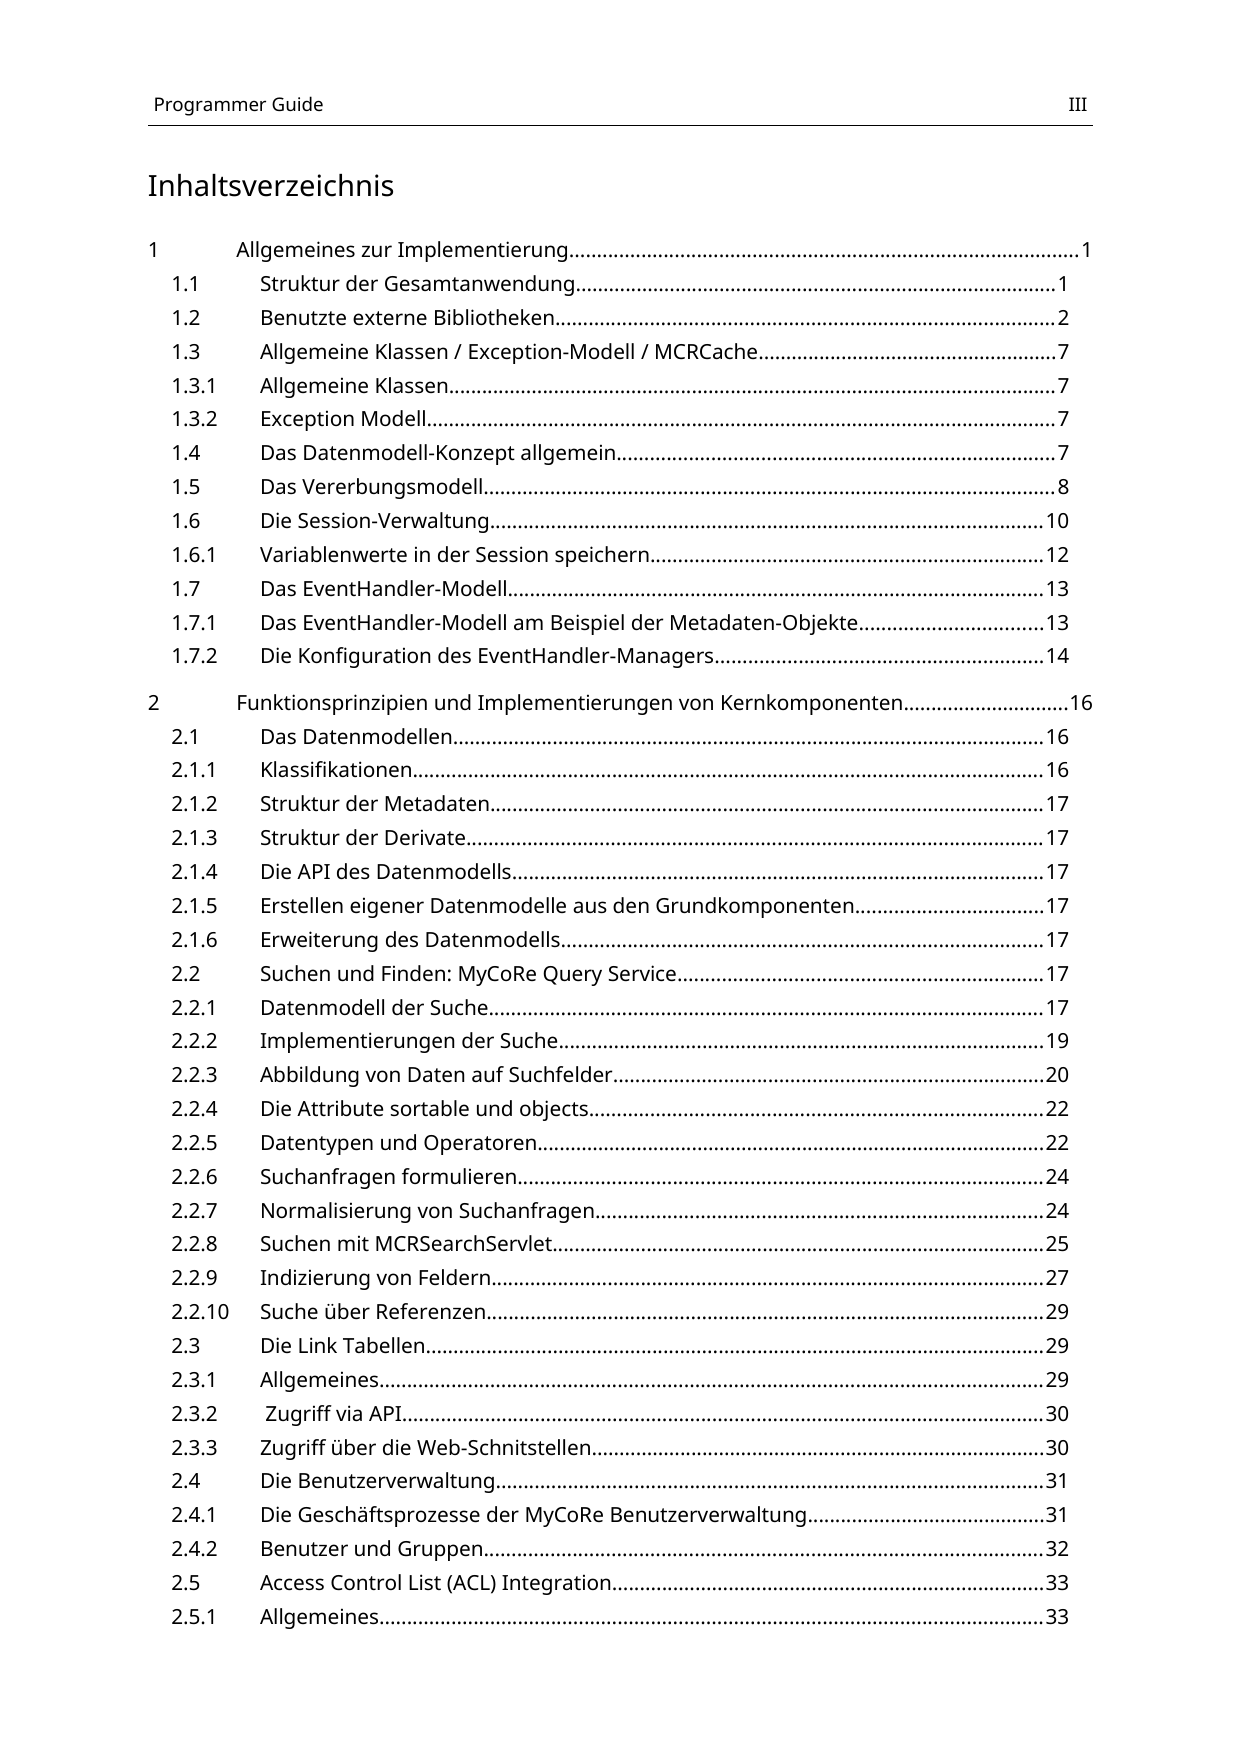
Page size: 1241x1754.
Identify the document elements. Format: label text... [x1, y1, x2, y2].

text 1.7.2 Die Konfiguration des EventHandler-Managers 14 [171, 642, 1069, 670]
text 2.4 Die Benutzerverwaltung 31 [171, 1467, 1069, 1495]
text 1.3.2 Exception Modell 7 [171, 404, 1069, 433]
text 2.2.3 Abbildung von Daten auf Suchfelder 20 [171, 1060, 1069, 1088]
text 2.4.1 Die Geschäftsprozesse der MyCoRe Benutzerverwaltung 31 [171, 1500, 1069, 1529]
text Inhaltsverzeichnis [148, 165, 1093, 204]
text 1 Allgemeines zur Implementierung 1 [148, 235, 1093, 263]
text 1.2 Benutzte externe Bibliotheken 2 [171, 303, 1069, 331]
text 2.2.4 Die Attribute sortable und objects 22 [171, 1094, 1069, 1122]
text 1.7 Das EventHandler-Modell 13 [171, 574, 1069, 602]
text 2.3.1 Allgemeines 29 [171, 1365, 1069, 1393]
text 2.5.1 Allgemeines 33 [171, 1602, 1069, 1630]
text 2.3 Die Link Tabellen 29 [171, 1331, 1069, 1359]
text 2.3.2 Zugriff via API 30 [171, 1399, 1069, 1427]
text 2.2.2 Implementierungen der Suche 19 [171, 1026, 1069, 1055]
text 2.5 Access Control List (ACL) Integration 33 [171, 1568, 1069, 1596]
text 2.3.3 Zugriff über die Web-Schnitstellen 30 [171, 1433, 1069, 1461]
text 1.5 Das Vererbungsmodell 8 [171, 472, 1069, 501]
text 2 Funktionsprinzipien und Implementierungen von Kernkomponenten 16 [148, 688, 1093, 716]
text 2.2.6 Suchanfragen formulieren 24 [171, 1162, 1069, 1190]
text 2.2.9 Indizierung von Feldern 27 [171, 1263, 1069, 1292]
text 2.1.6 Erweiterung des Datenmodells 17 [171, 925, 1069, 953]
text 1.1 Struktur der Gesamtanwendung 1 [171, 269, 1069, 297]
text 1.7.1 Das EventHandler-Modell am Beispiel der Metadaten-Objekte 13 [171, 608, 1069, 636]
text 2.2.7 Normalisierung von Suchanfragen 24 [171, 1196, 1069, 1224]
text 2.1.1 Klassifikationen 16 [171, 756, 1069, 784]
text 2.1.4 Die API des Datenmodells 17 [171, 857, 1069, 885]
text 2.1.5 Erstellen eigener Datenmodelle aus den Grundkomponenten 17 [171, 891, 1069, 919]
text 1.6 Die Session-Verwaltung 10 [171, 506, 1069, 534]
text 1.3.1 Allgemeine Klassen 7 [171, 371, 1069, 399]
text 2.2 Suchen und Finden: MyCoRe Query Service 17 [171, 959, 1069, 987]
text 2.2.1 Datenmodell der Suche 17 [171, 993, 1069, 1021]
text 2.1.3 Struktur der Derivate 17 [171, 823, 1069, 852]
text 2.1 Das Datenmodellen 16 [171, 722, 1069, 750]
text 2.2.8 Suchen mit MCRSearchServlet 25 [171, 1229, 1069, 1258]
text 2.2.5 Datentypen und Operatoren 22 [171, 1128, 1069, 1156]
text 2.4.2 Benutzer und Gruppen 32 [171, 1534, 1069, 1562]
text 2.2.10 Suche über Referenzen 29 [171, 1297, 1069, 1326]
text 1.4 Das Datenmodell-Konzept allgemein 7 [171, 438, 1069, 467]
text 1.6.1 Variablenwerte in der Session speichern 12 [171, 540, 1069, 568]
text 1.3 Allgemeine Klassen / Exception-Modell / MCRCache 7 [171, 337, 1069, 365]
text 2.1.2 Struktur der Metadaten 17 [171, 789, 1069, 818]
